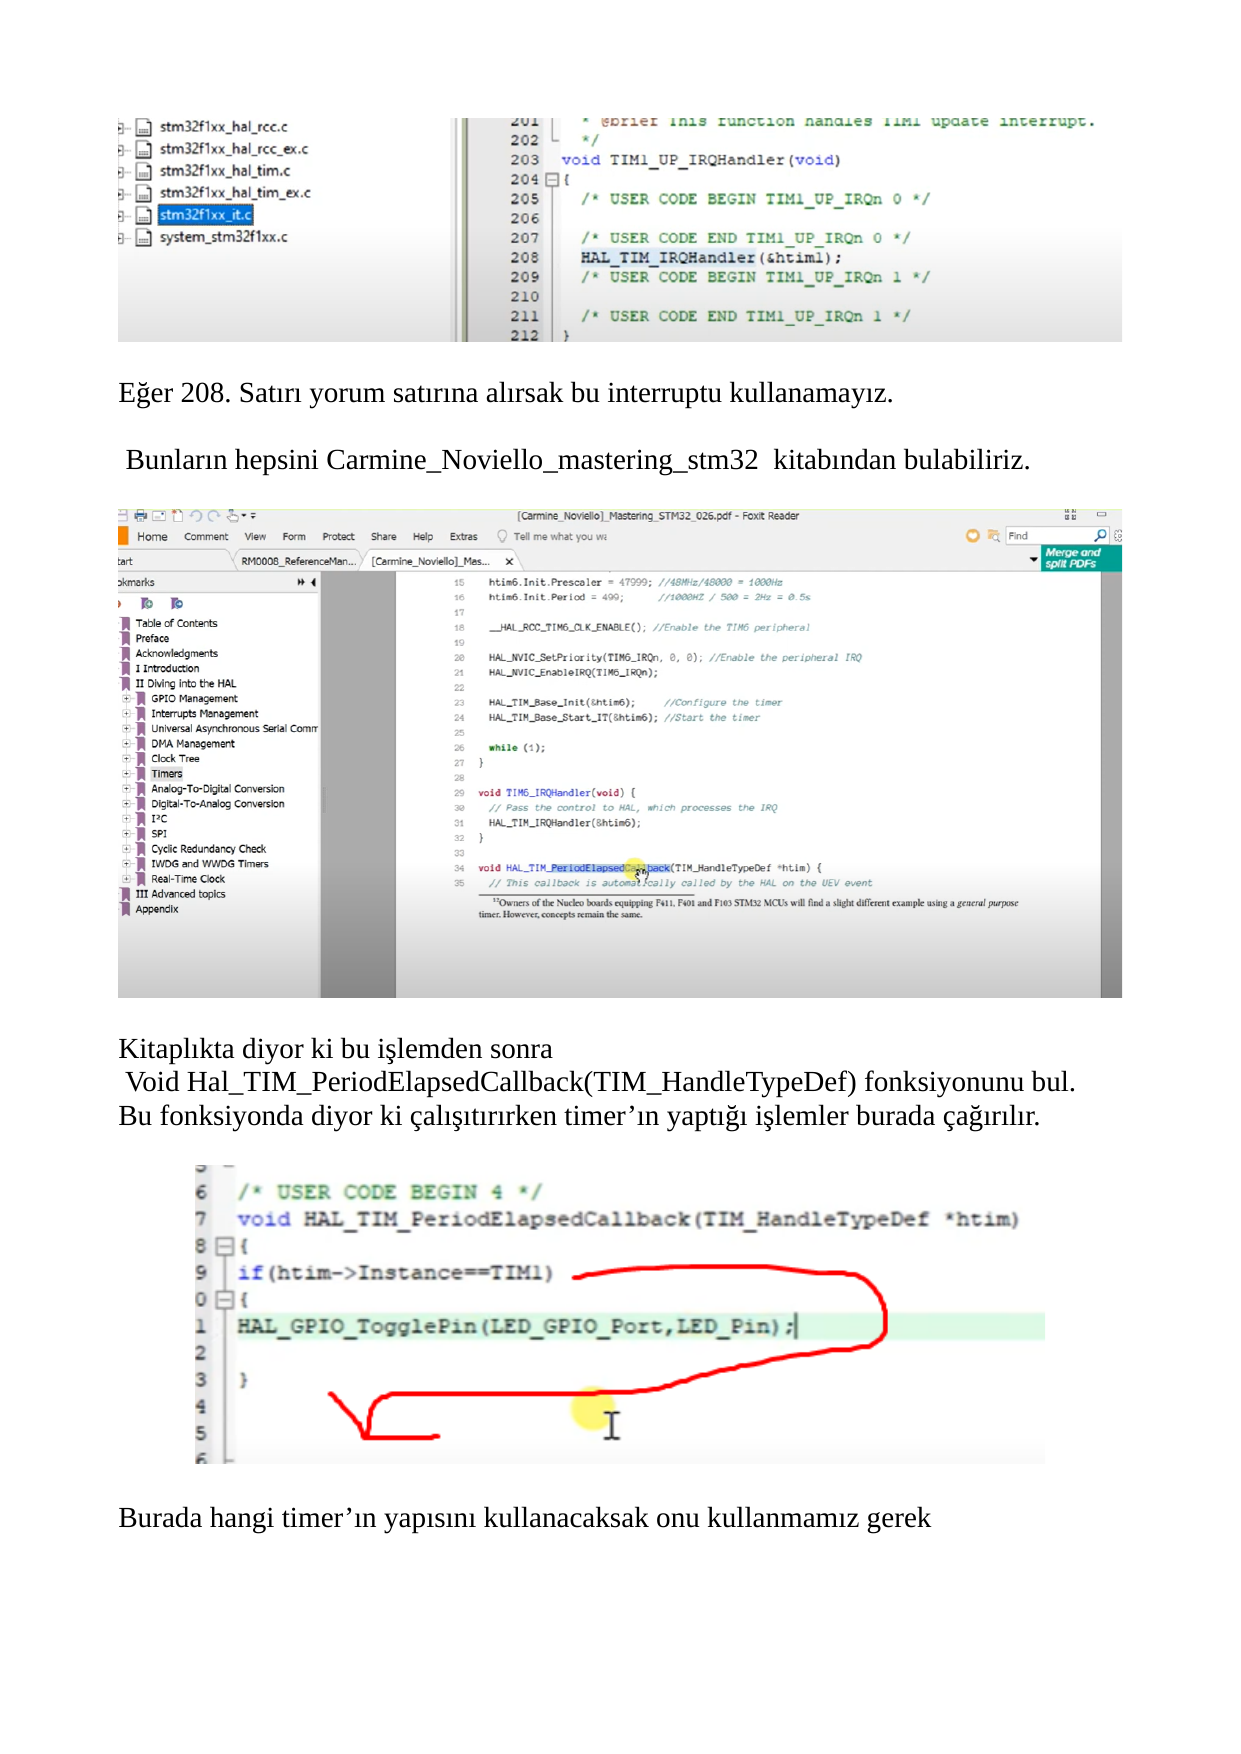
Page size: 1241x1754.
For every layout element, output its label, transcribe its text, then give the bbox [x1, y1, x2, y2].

text Void Hal_TIM_PeriodElapsedCallback(TIM_HandleTypeDef) fonksiyonunu bul. [118, 1064, 1122, 1098]
text Burada hangi timer’ın yapısını kullanacaksak onu kullanmamız gerek [118, 1500, 1122, 1534]
picture [195, 1165, 1045, 1464]
text Bu fonksiyonda diyor ki çalışıtırırken timer’ın yaptığı işlemler burada çağırılır. [118, 1098, 1122, 1131]
picture [118, 509, 1123, 998]
text Bunların hepsini Carmine_Noviello_mastering_stm32 kitabından bulabiliriz. [118, 442, 1122, 476]
text Kitaplıkta diyor ki bu işlemden sonra [118, 1031, 1122, 1064]
picture [118, 118, 1123, 342]
text Eğer 208. Satırı yorum satırına alırsak bu interruptu kullanamayız. [118, 375, 1122, 408]
